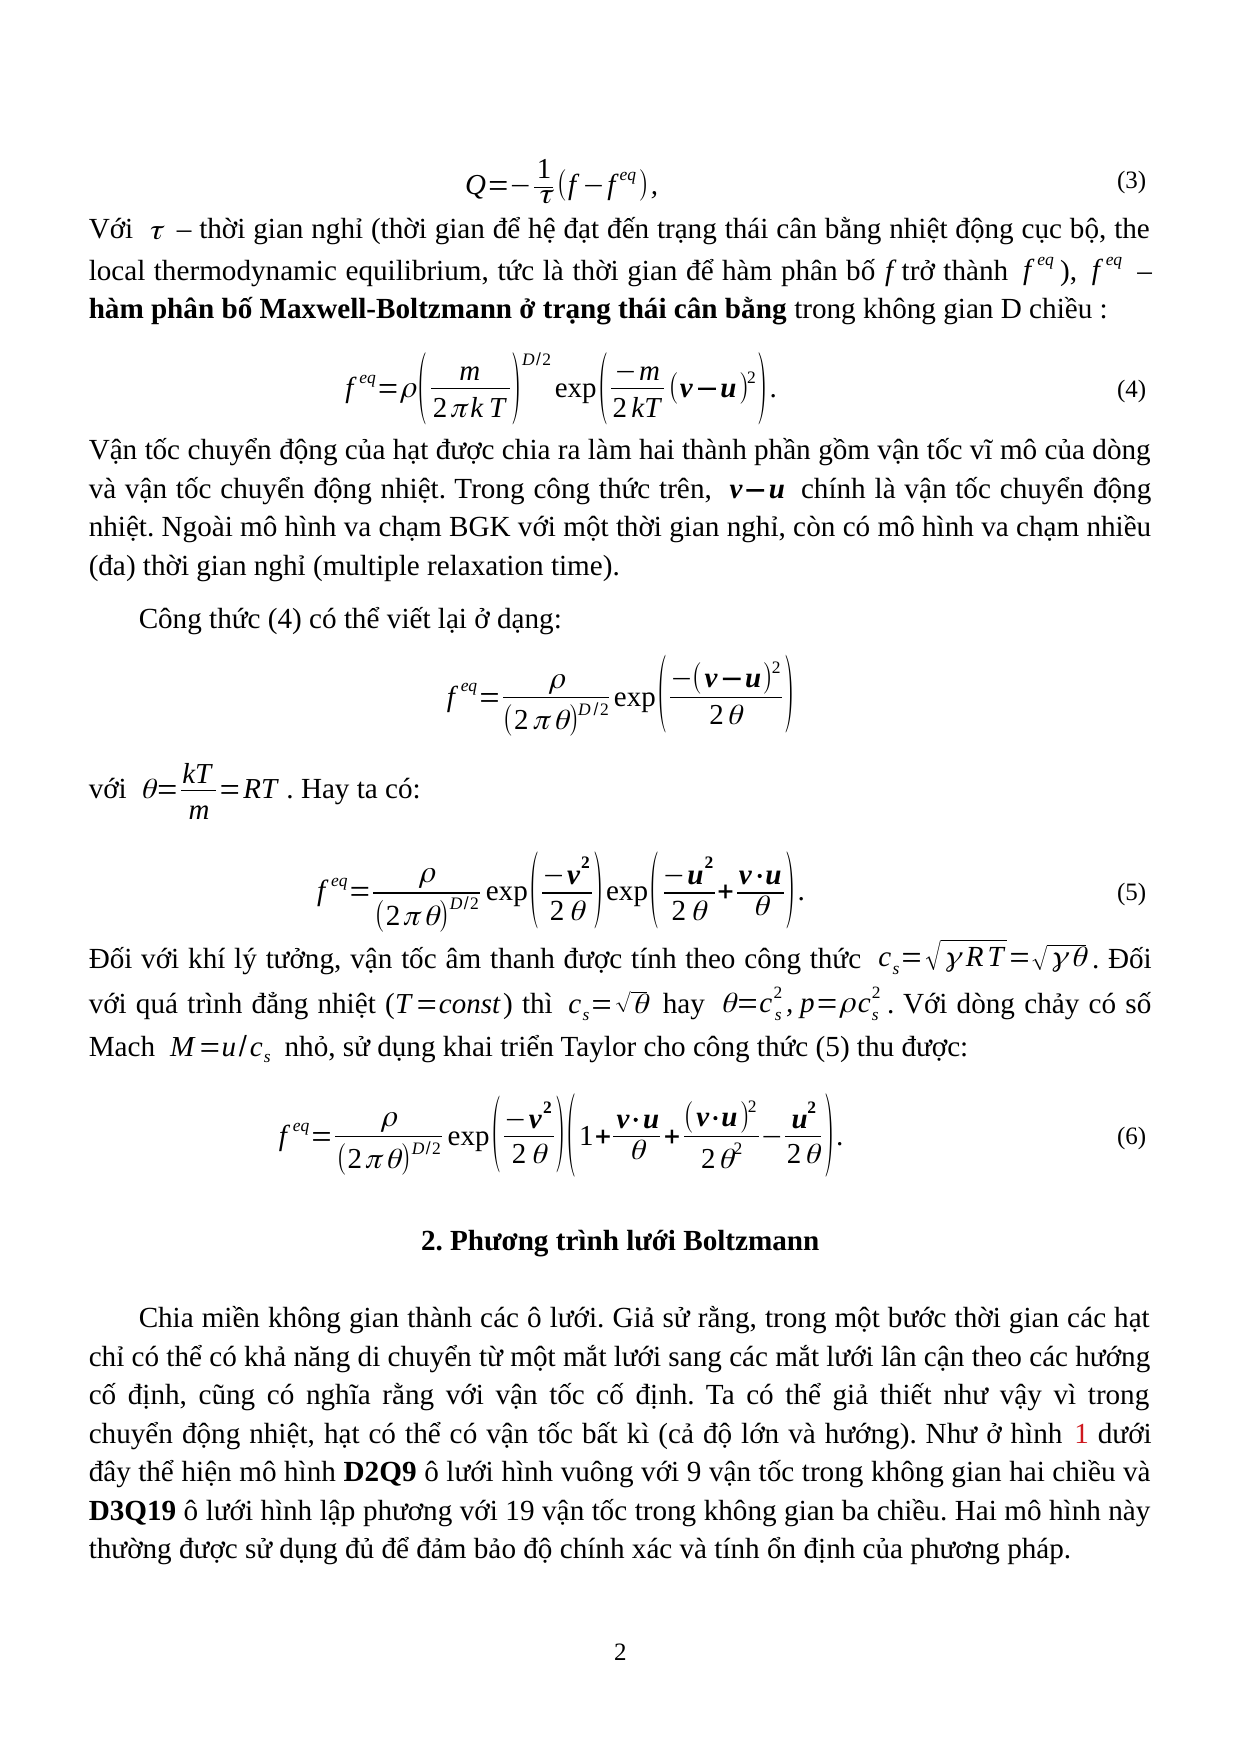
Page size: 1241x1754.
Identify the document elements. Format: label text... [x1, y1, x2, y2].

text với . Hay ta có: [88, 757, 1152, 825]
table_header [89, 1086, 1033, 1185]
table_header [89, 844, 1033, 938]
table_header (3) [1034, 147, 1152, 211]
table_header (5) [1034, 844, 1152, 938]
text Đối với khí lý tưởng, vận tốc âm thanh được tính theo công thức . Đối với quá trình đẳng nhiệt () thì hay . Với dòng chảy có số Mach nhỏ, sử dụng khai triển Taylor cho công thức (5) thu được: [88, 938, 1152, 1067]
text Vận tốc chuyển động của hạt được chia ra làm hai thành phần gồm vận tốc vĩ mô của dòng và vận tốc chuyển động nhiệt. Trong công thức trên, chính là vận tốc chuyển động nhiệt. Ngoài mô hình va chạm BGK với một thời gian nghỉ, còn có mô hình va chạm nhiều (đa) thời gian nghỉ (multiple relaxation time). [88, 432, 1152, 582]
text Chia miền không gian thành các ô lưới. Giả sử rằng, trong một bước thời gian các hạt chỉ có thể có khả năng di chuyển từ một mắt lưới sang các mắt lưới lân cận theo các hướng cố định, cũng có nghĩa rằng với vận tốc cố định. Ta có thể giả thiết như vậy vì trong chuyển động nhiệt, hạt có thể có vận tốc bất kì (cả độ lớn và hướng). Như ở hình 1 dưới đây thể hiện mô hình D2Q9 ô lưới hình vuông với 9 vận tốc trong không gian hai chiều và D3Q19 ô lưới hình lập phương với 19 vận tốc trong không gian ba chiều. Hai mô hình này thường được sử dụng đủ để đảm bảo độ chính xác và tính ổn định của phương pháp. [88, 1300, 1152, 1565]
table_header (6) [1034, 1086, 1152, 1185]
table_header [89, 345, 1033, 432]
text Với – thời gian nghỉ (thời gian để hệ đạt đến trạng thái cân bằng nhiệt động cục bộ, the local thermodynamic equilibrium, tức là thời gian để hàm phân bố f trở thành ), – hàm phân bố Maxwell-Boltzmann ở trạng thái cân bằng trong không gian D chiều : [88, 211, 1152, 325]
text 2. Phương trình lưới Boltzmann [88, 1223, 1152, 1257]
text Công thức (4) có thể viết lại ở dạng: [88, 601, 1152, 635]
table_header [89, 147, 1033, 211]
table_header (4) [1034, 345, 1152, 432]
